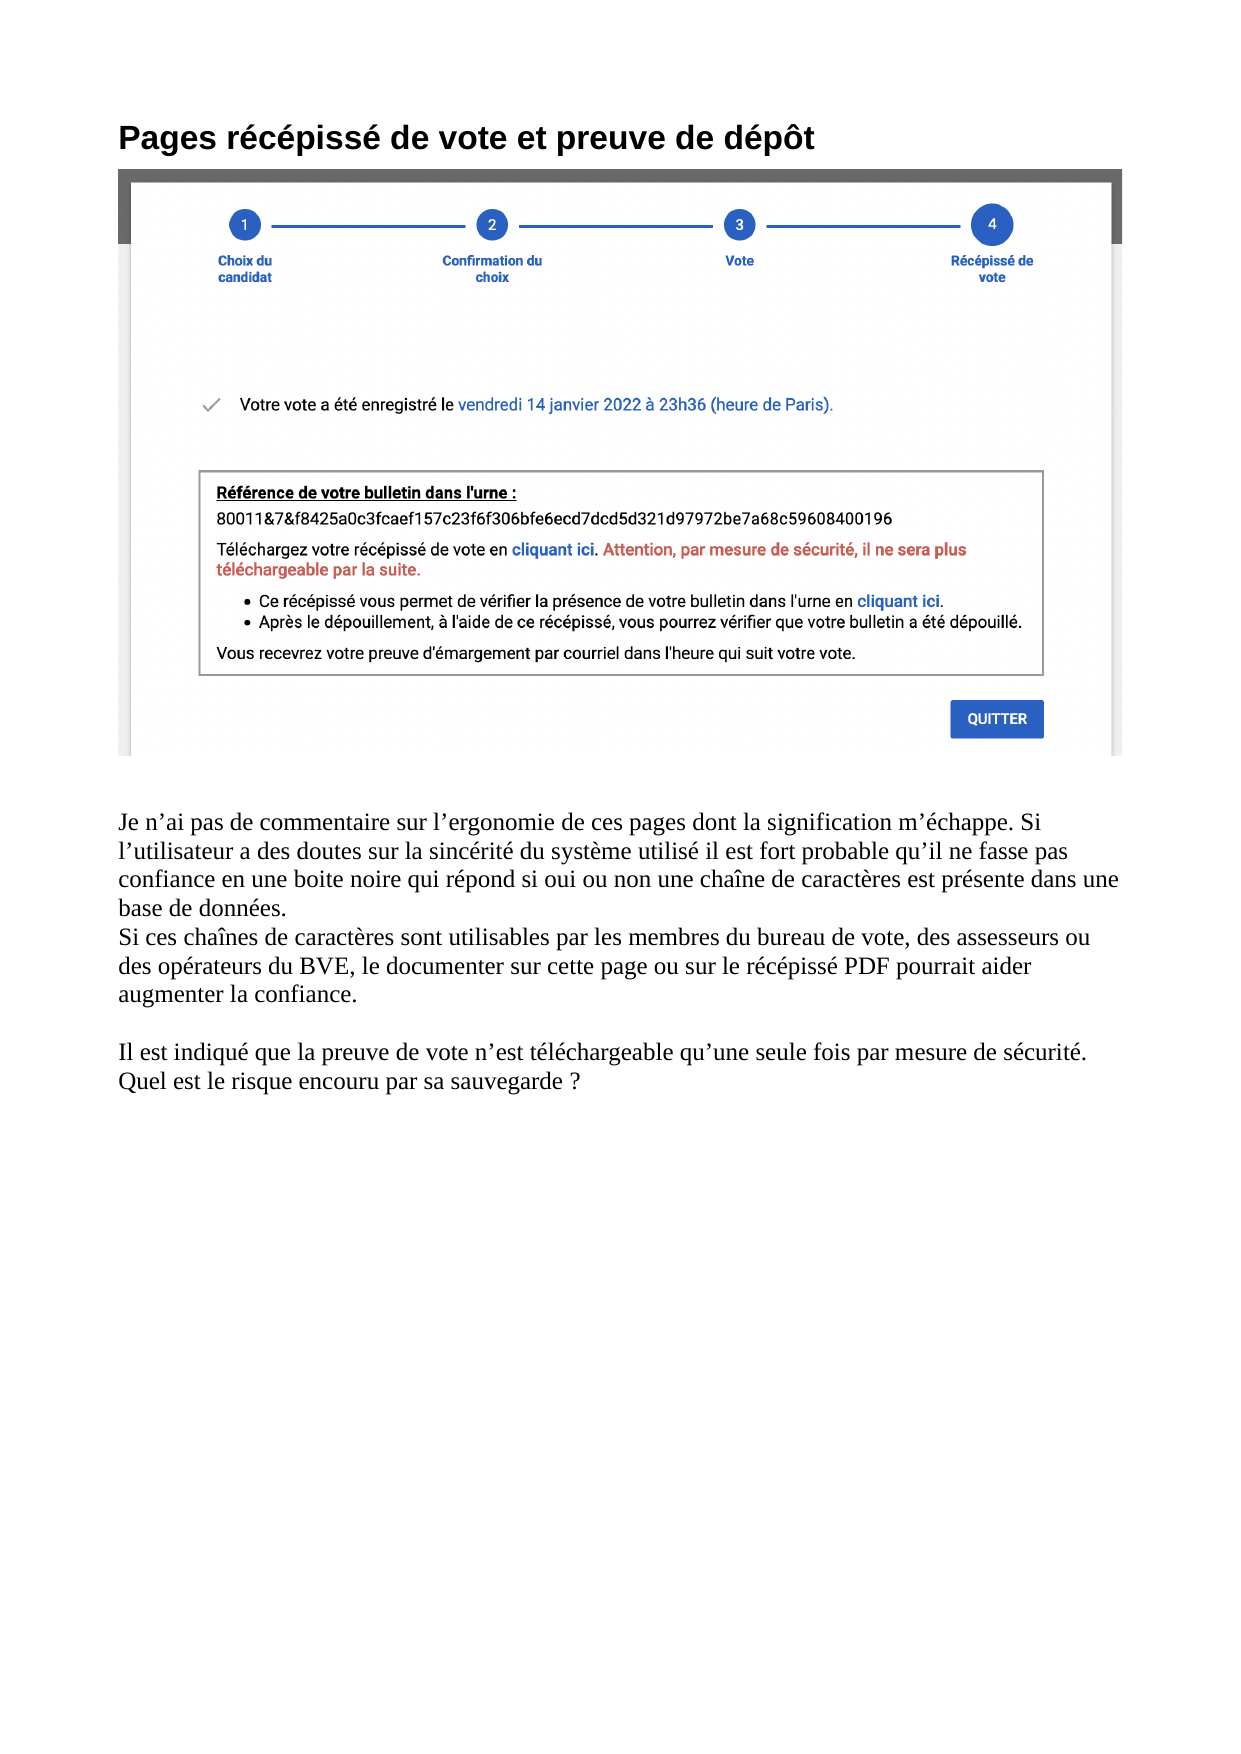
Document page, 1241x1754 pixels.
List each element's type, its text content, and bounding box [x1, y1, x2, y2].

text Il est indiqué que la preuve de vote n’est téléchargeable qu’une seule fois par mesure de sécurité. Quel est le risque encouru par sa sauvegarde ? [118, 1037, 1122, 1094]
picture [118, 169, 1123, 756]
subtitle Pages récépissé de vote et preuve de dépôt [118, 118, 1122, 157]
text Si ces chaînes de caractères sont utilisables par les membres du bureau de vote, des assesseurs ou des opérateurs du BVE, le documenter sur cette page ou sur le récépissé PDF pourrait aider augmenter la confiance. [118, 922, 1122, 1008]
text Je n’ai pas de commentaire sur l’ergonomie de ces pages dont la signification m’échappe. Si l’utilisateur a des doutes sur la sincérité du système utilisé il est fort probable qu’il ne fasse pas confiance en une boite noire qui répond si oui ou non une chaîne de caractères est présente dans une base de données. [118, 807, 1122, 922]
